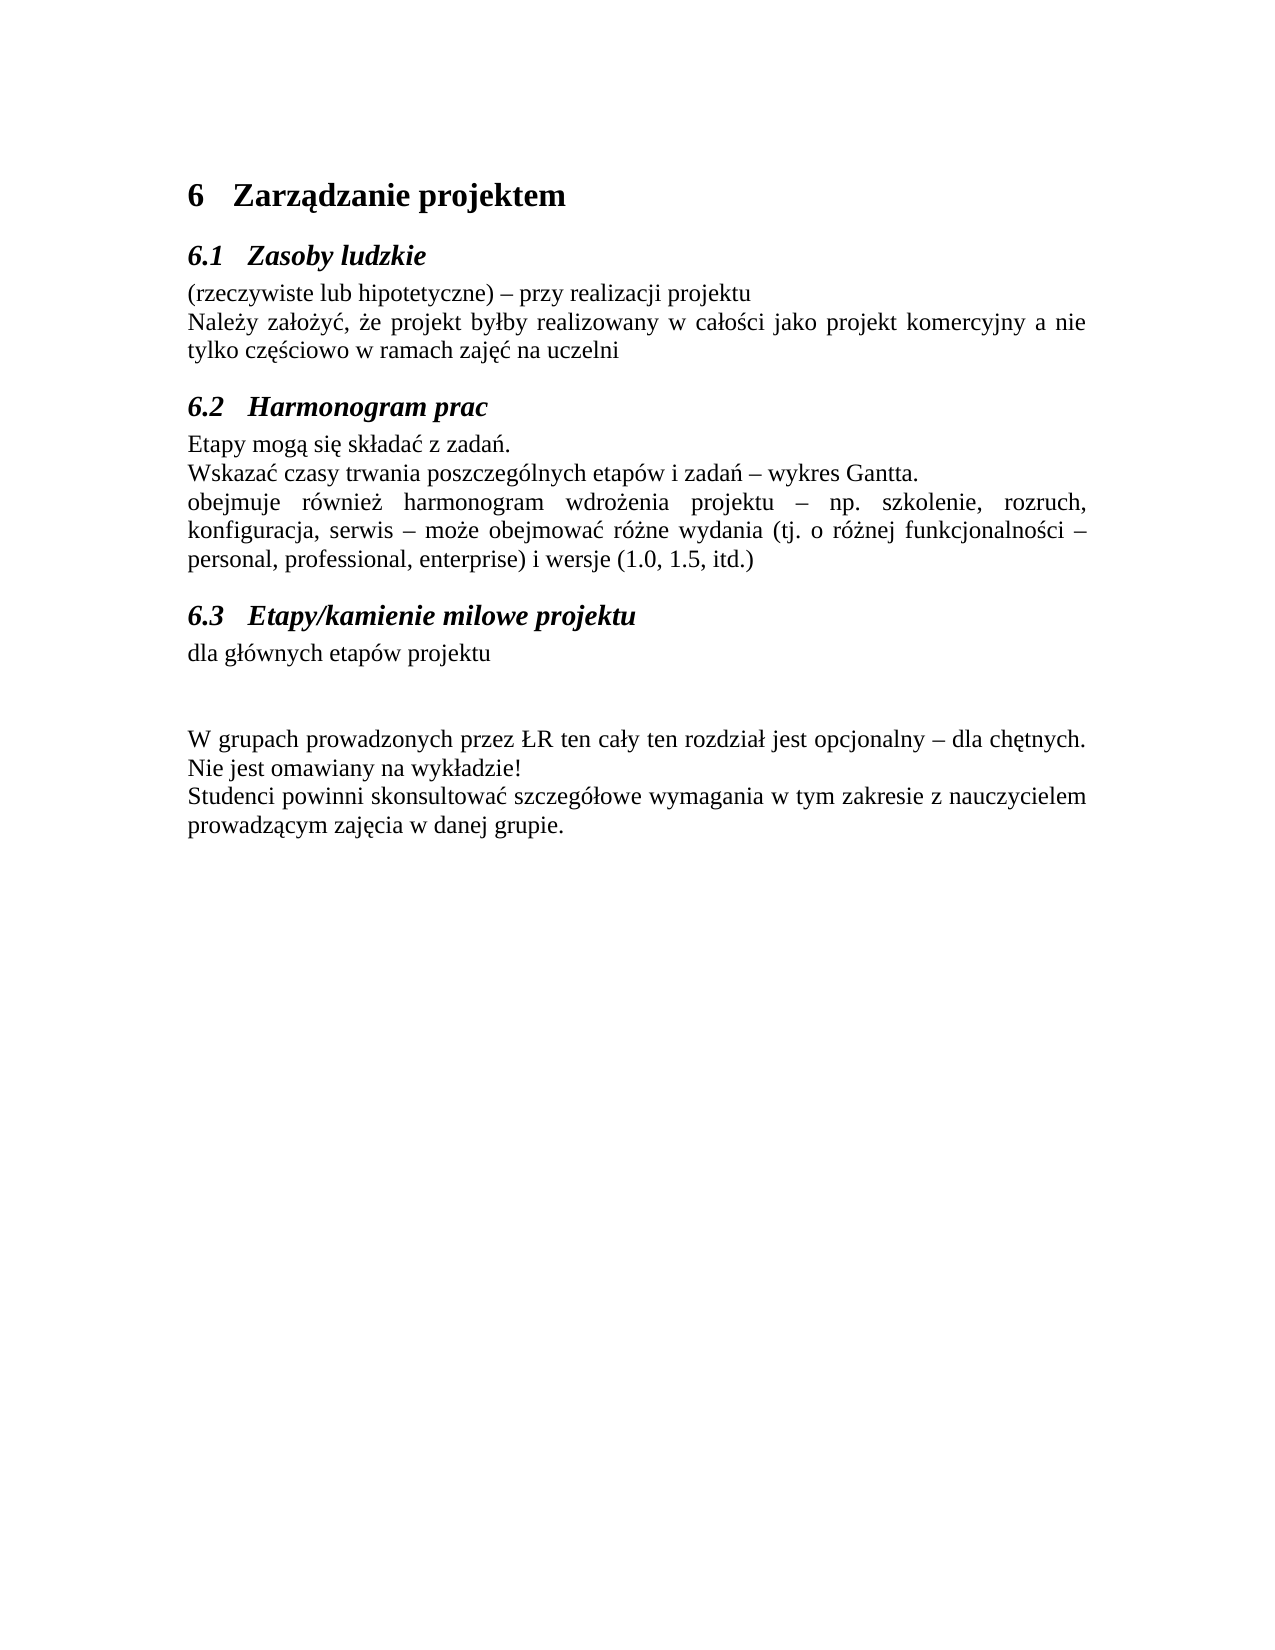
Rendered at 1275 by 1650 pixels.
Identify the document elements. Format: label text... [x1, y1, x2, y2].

text (rzeczywiste lub hipotetyczne) – przy realizacji projektu [187, 278, 1087, 307]
text Należy założyć, że projekt byłby realizowany w całości jako projekt komercyjny a nie tylko częściowo w ramach zajęć na uczelni [187, 307, 1087, 364]
text Wskazać czasy trwania poszczególnych etapów i zadań – wykres Gantta. [187, 458, 1087, 487]
subtitle Harmonogram prac [187, 389, 1087, 423]
subtitle Zasoby ludzkie [187, 238, 1087, 272]
text dla głównych etapów projektu [187, 638, 1087, 666]
subtitle Zarządzanie projektem [187, 175, 1087, 213]
text Studenci powinni skonsultować szczegółowe wymagania w tym zakresie z nauczycielem prowadzącym zajęcia w danej grupie. [187, 781, 1087, 839]
text W grupach prowadzonych przez ŁR ten cały ten rozdział jest opcjonalny – dla chętnych. Nie jest omawiany na wykładzie! [187, 724, 1087, 781]
subtitle Etapy/kamienie milowe projektu [187, 598, 1087, 631]
text Etapy mogą się składać z zadań. [187, 429, 1087, 458]
text obejmuje również harmonogram wdrożenia projektu – np. szkolenie, rozruch, konfiguracja, serwis – może obejmować różne wydania (tj. o różnej funkcjonalności – personal, professional, enterprise) i wersje (1.0, 1.5, itd.) [187, 487, 1087, 573]
